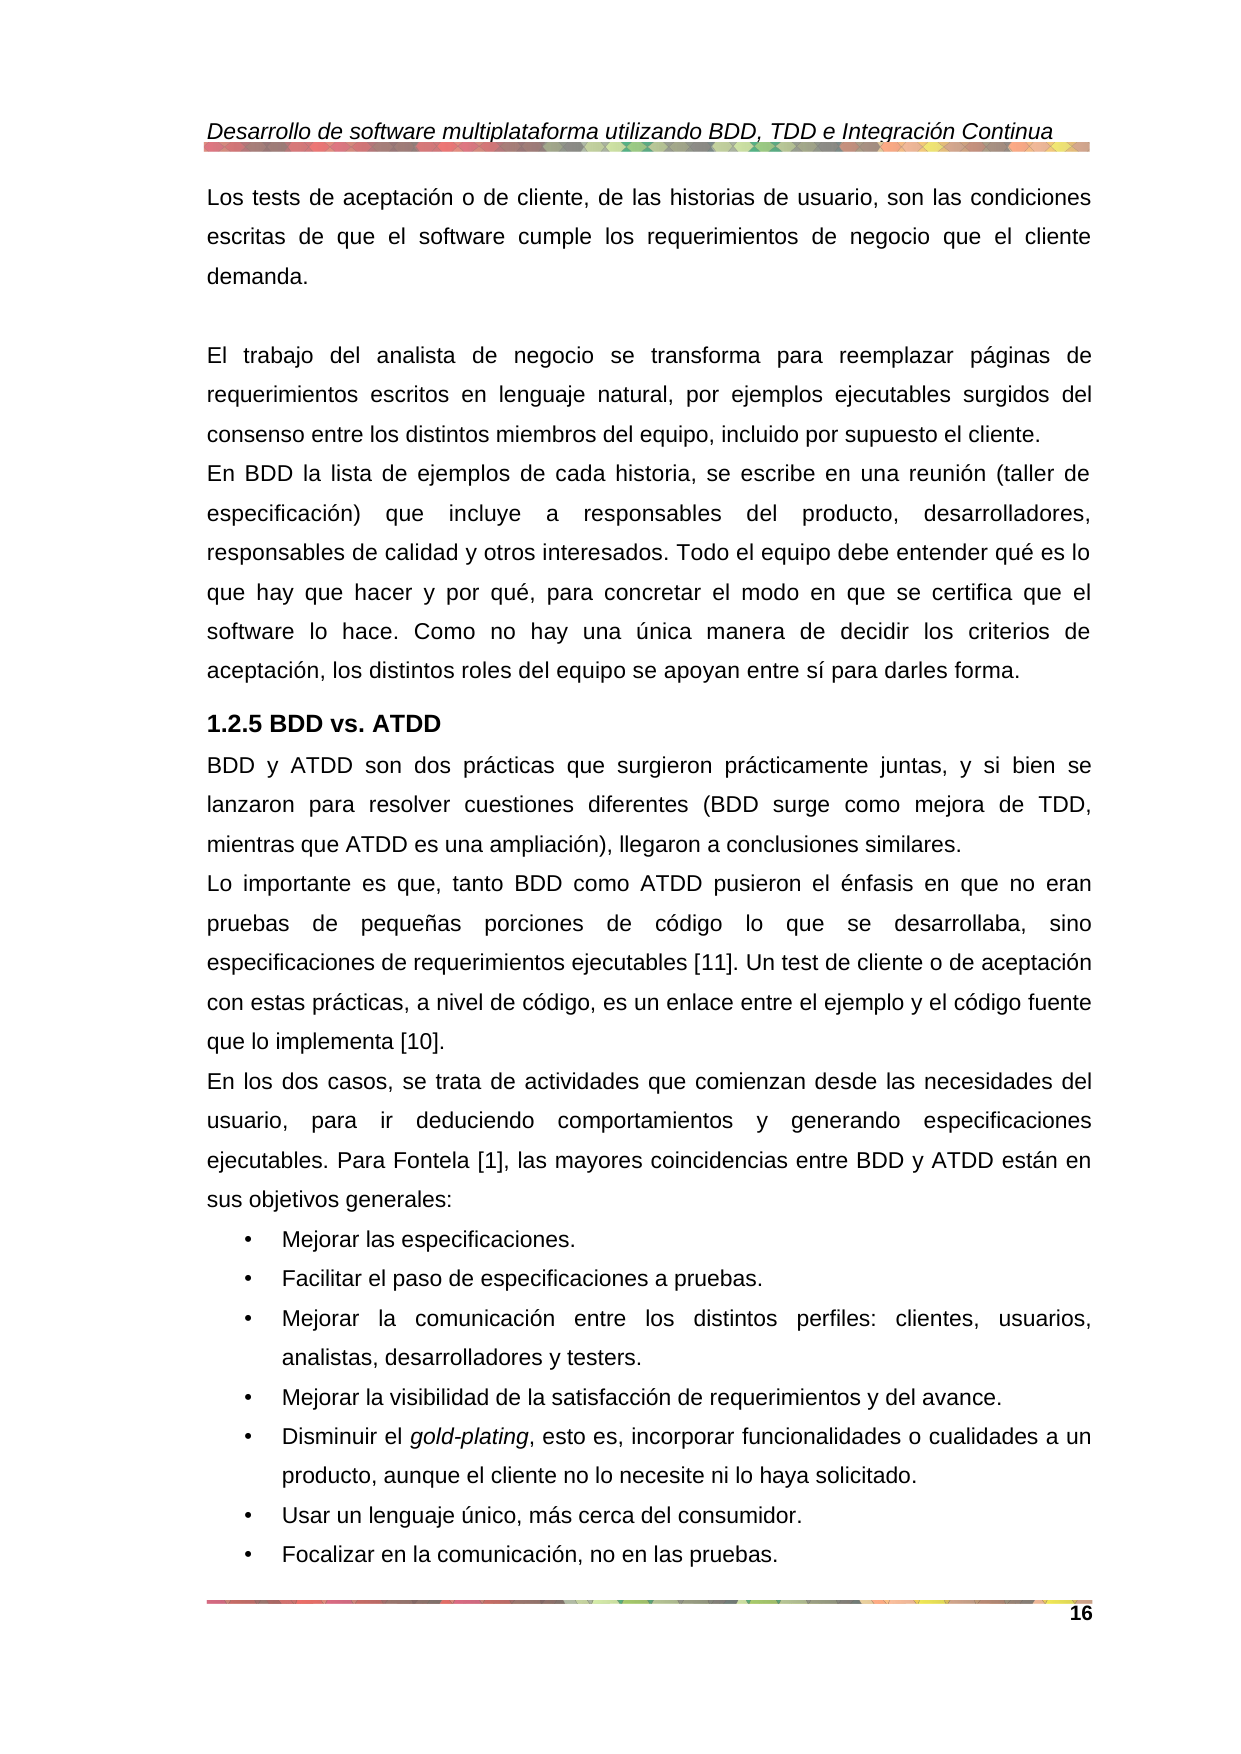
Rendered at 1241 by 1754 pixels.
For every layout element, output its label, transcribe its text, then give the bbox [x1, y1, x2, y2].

list Mejorar la visibilidad de la satisfacción de requerimientos y del avance. [244, 1383, 1093, 1410]
text En BDD la lista de ejemplos de cada historia, se escribe en una reunión (taller de especificación) que incluye a responsables del producto, desarrolladores, responsables de calidad y otros interesados. Todo el equipo debe entender qué es lo que hay que hacer y por qué, para concretar el modo en que se certifica que el software lo hace. Como no hay una única manera de decidir los criterios de aceptación, los distintos roles del equipo se apoyan entre sí para darles forma. [207, 460, 1093, 684]
text BDD y ATDD son dos prácticas que surgieron prácticamente juntas, y si bien se lanzaron para resolver cuestiones diferentes (BDD surge como mejora de TDD, mientras que ATDD es una ampliación), llegaron a conclusiones similares. [207, 752, 1093, 857]
list Mejorar las especificaciones. [244, 1226, 1093, 1252]
list Facilitar el paso de especificaciones a pruebas. [244, 1265, 1093, 1291]
list 1.2.5 BDD vs. ATDD [207, 709, 1093, 737]
text [203, 142, 1090, 152]
text [206, 1600, 1093, 1604]
text En los dos casos, se trata de actividades que comienzan desde las necesidades del usuario, para ir deduciendo comportamientos y generando especificaciones ejecutables. Para Fontela [1], las mayores coincidencias entre BDD y ATDD están en sus objetivos generales: [207, 1068, 1093, 1212]
list Disminuir el gold-plating, esto es, incorporar funcionalidades o cualidades a un producto, aunque el cliente no lo necesite ni lo haya solicitado. [244, 1423, 1093, 1489]
list Usar un lenguaje único, más cerca del consumidor. [244, 1502, 1093, 1528]
text Lo importante es que, tanto BDD como ATDD pusieron el énfasis en que no eran pruebas de pequeñas porciones de código lo que se desarrollaba, sino especificaciones de requerimientos ejecutables [11]. Un test de cliente o de aceptación con estas prácticas, a nivel de código, es un enlace entre el ejemplo y el código fuente que lo implementa [10]. [207, 870, 1093, 1054]
list Mejorar la comunicación entre los distintos perfiles: clientes, usuarios, analistas, desarrolladores y testers. [244, 1304, 1093, 1370]
list Focalizar en la comunicación, no en las pruebas. [244, 1541, 1093, 1568]
text Los tests de aceptación o de cliente, de las historias de usuario, son las condiciones escritas de que el software cumple los requerimientos de negocio que el cliente demanda. [207, 184, 1093, 289]
text El trabajo del analista de negocio se transforma para reemplazar páginas de requerimientos escritos en lenguaje natural, por ejemplos ejecutables surgidos del consenso entre los distintos miembros del equipo, incluido por supuesto el cliente. [207, 342, 1093, 447]
